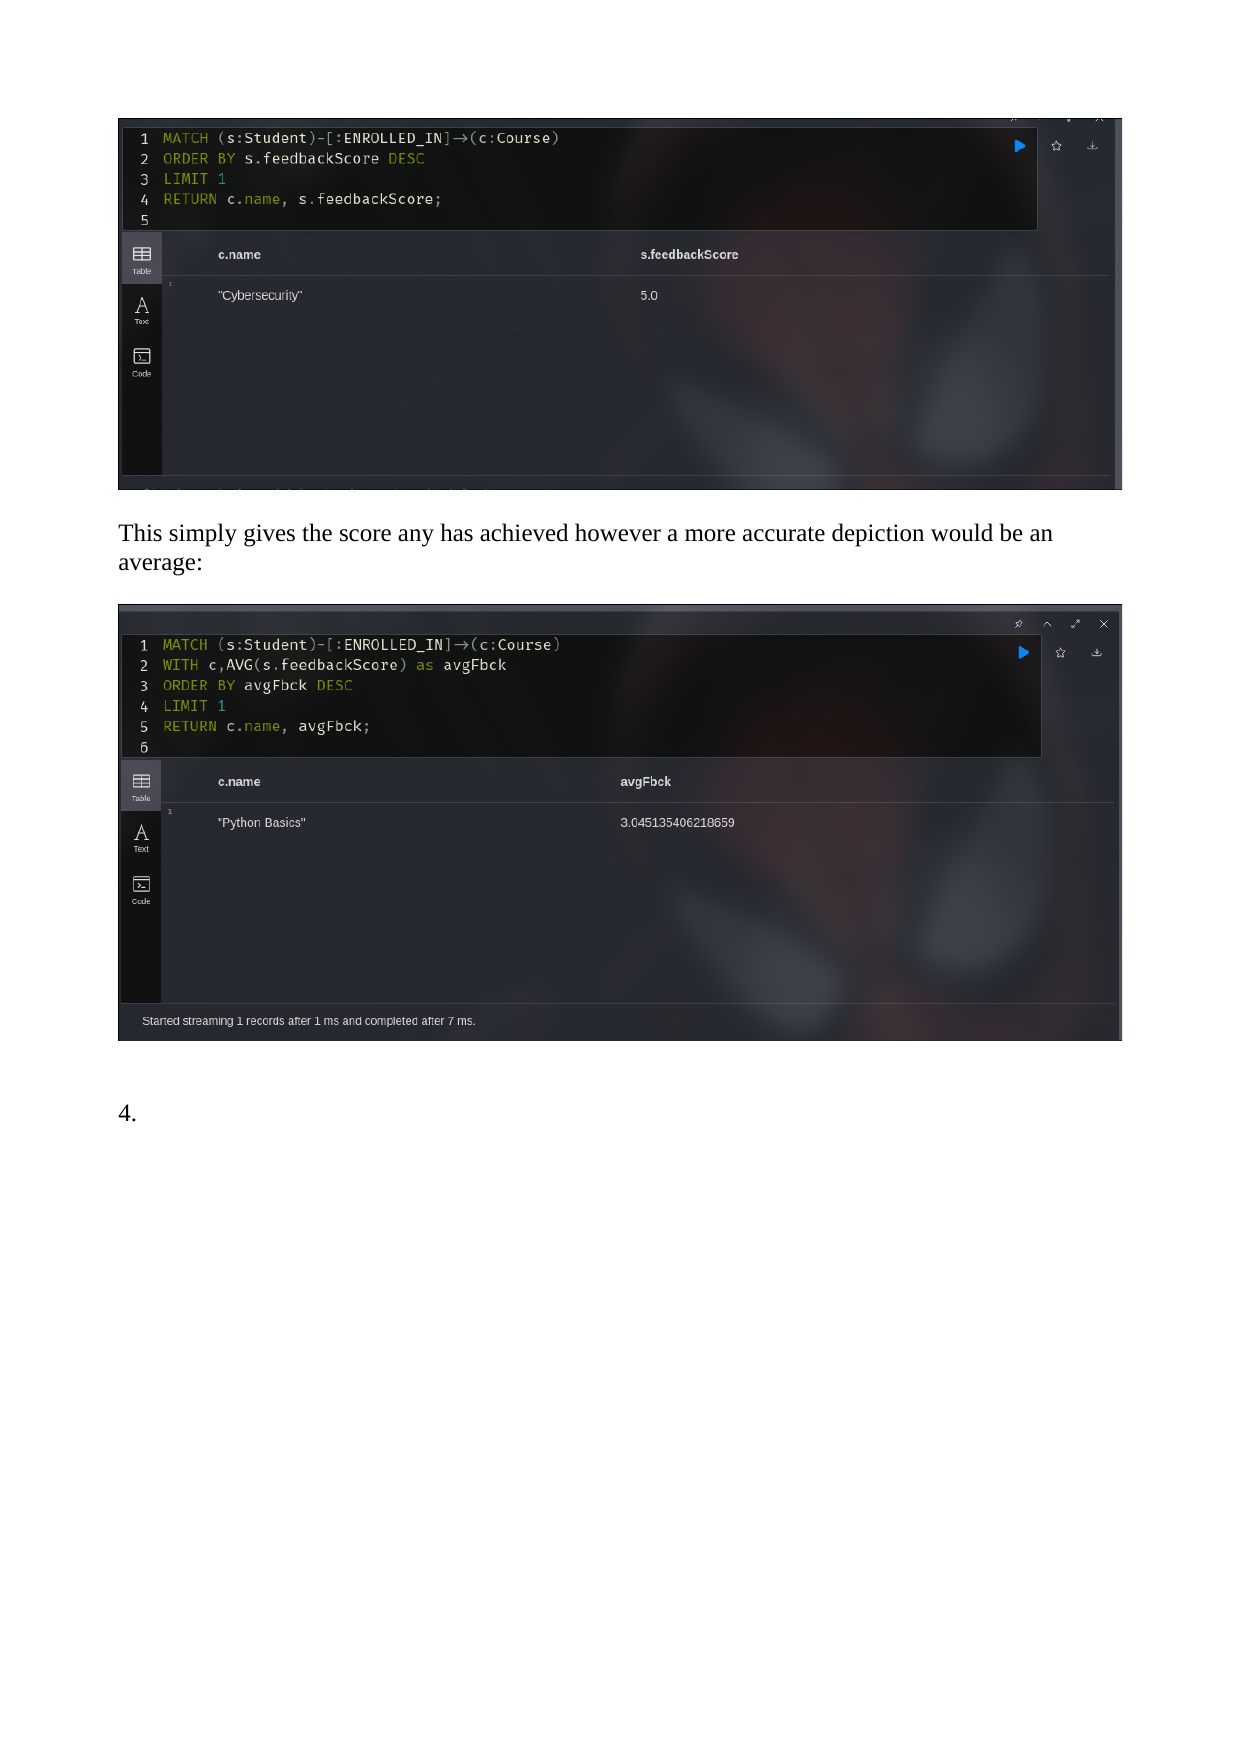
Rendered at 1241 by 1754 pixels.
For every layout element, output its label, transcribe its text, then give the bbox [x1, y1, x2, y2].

picture [118, 118, 1123, 490]
text 4. [118, 1098, 1122, 1127]
picture [118, 604, 1123, 1041]
text This simply gives the score any has achieved however a more accurate depiction would be an average: [118, 518, 1122, 575]
